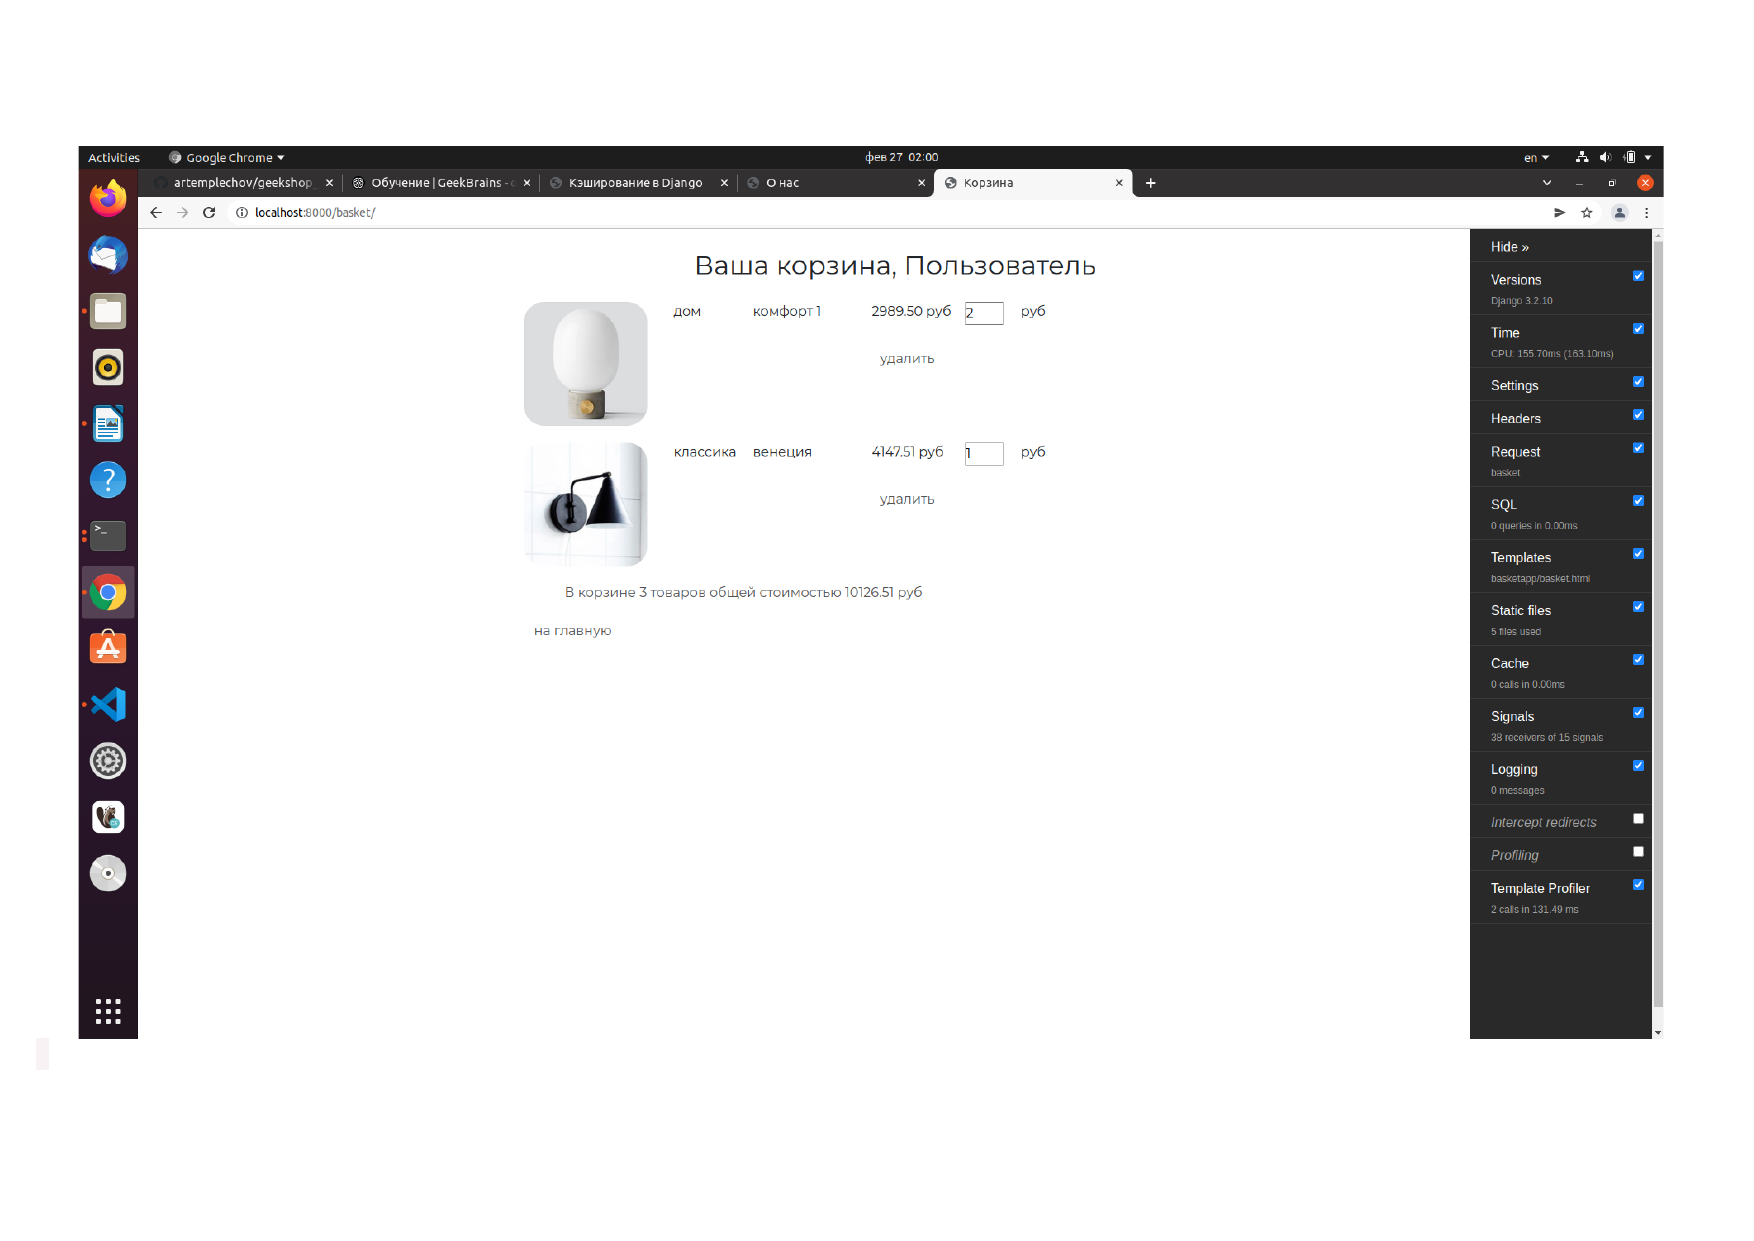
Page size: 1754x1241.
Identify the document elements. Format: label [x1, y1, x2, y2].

picture [78, 146, 1664, 1039]
